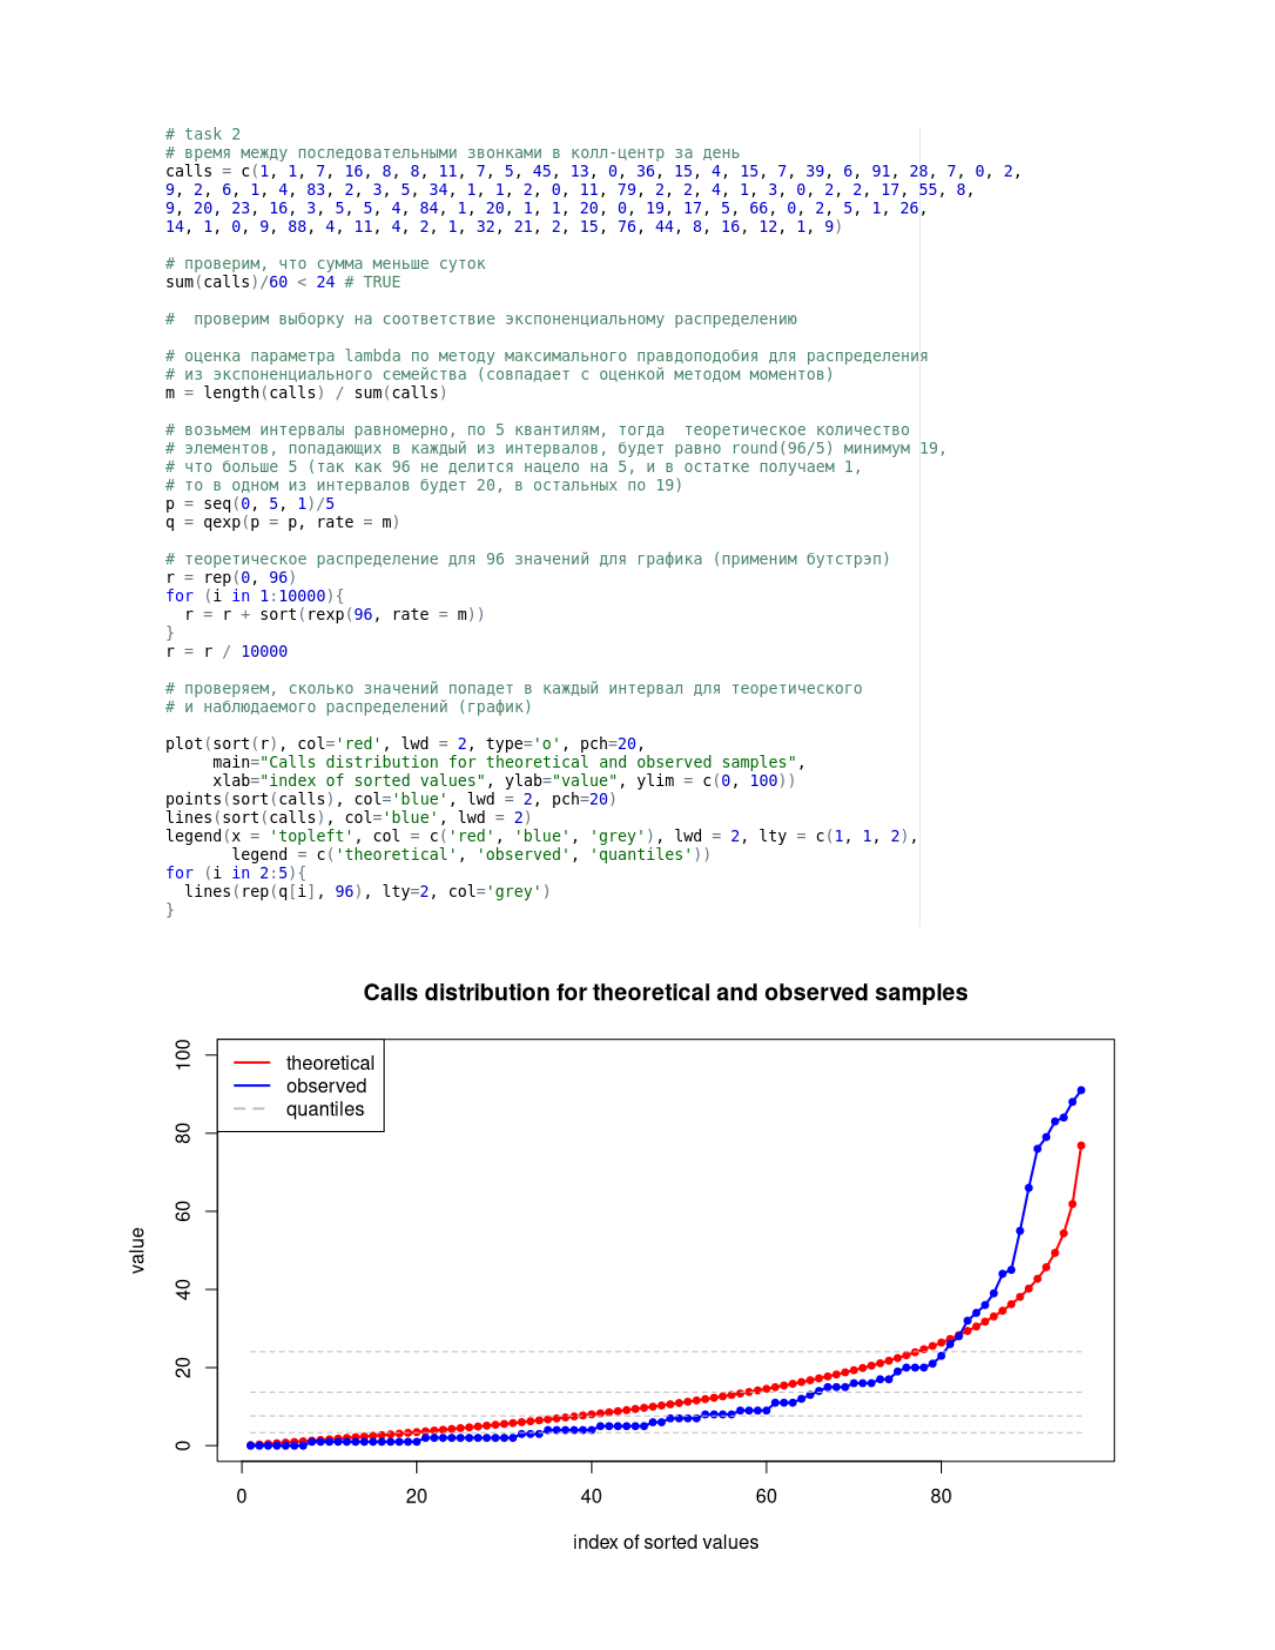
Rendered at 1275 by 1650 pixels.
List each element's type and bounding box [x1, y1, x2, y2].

picture [162, 127, 1023, 927]
picture [123, 945, 1163, 1579]
